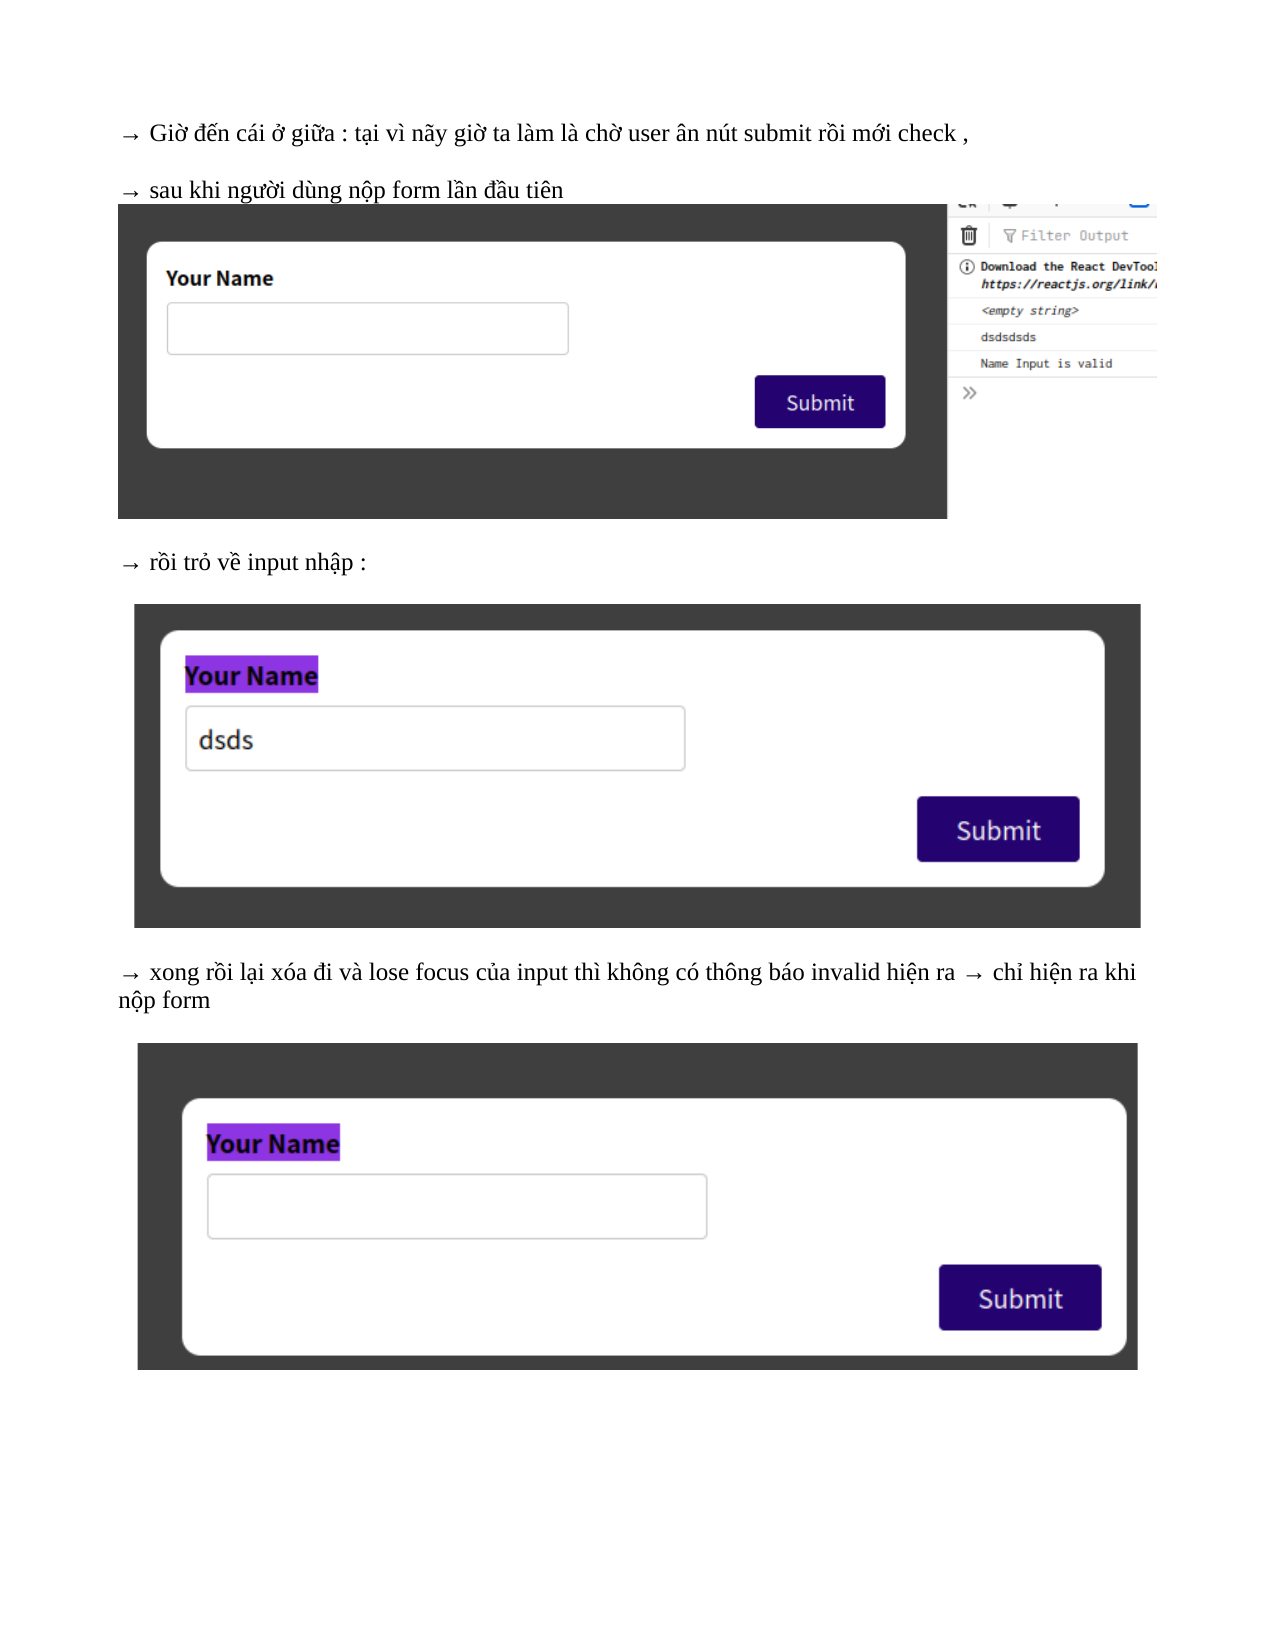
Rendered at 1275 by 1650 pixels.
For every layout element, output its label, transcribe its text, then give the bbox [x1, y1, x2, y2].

text → sau khi người dùng nộp form lần đầu tiên [118, 176, 1157, 204]
picture [134, 604, 1141, 928]
text → xong rồi lại xóa đi và lose focus của input thì không có thông báo invalid hiện ra → chỉ hiện ra khi nộp form [118, 957, 1157, 1014]
text → Giờ đến cái ở giữa : tại vì nãy giờ ta làm là chờ user ân nút submit rồi mới check , [118, 118, 1157, 147]
picture [137, 1043, 1138, 1370]
text → rồi trỏ về input nhập : [118, 547, 1157, 576]
picture [118, 204, 1157, 519]
